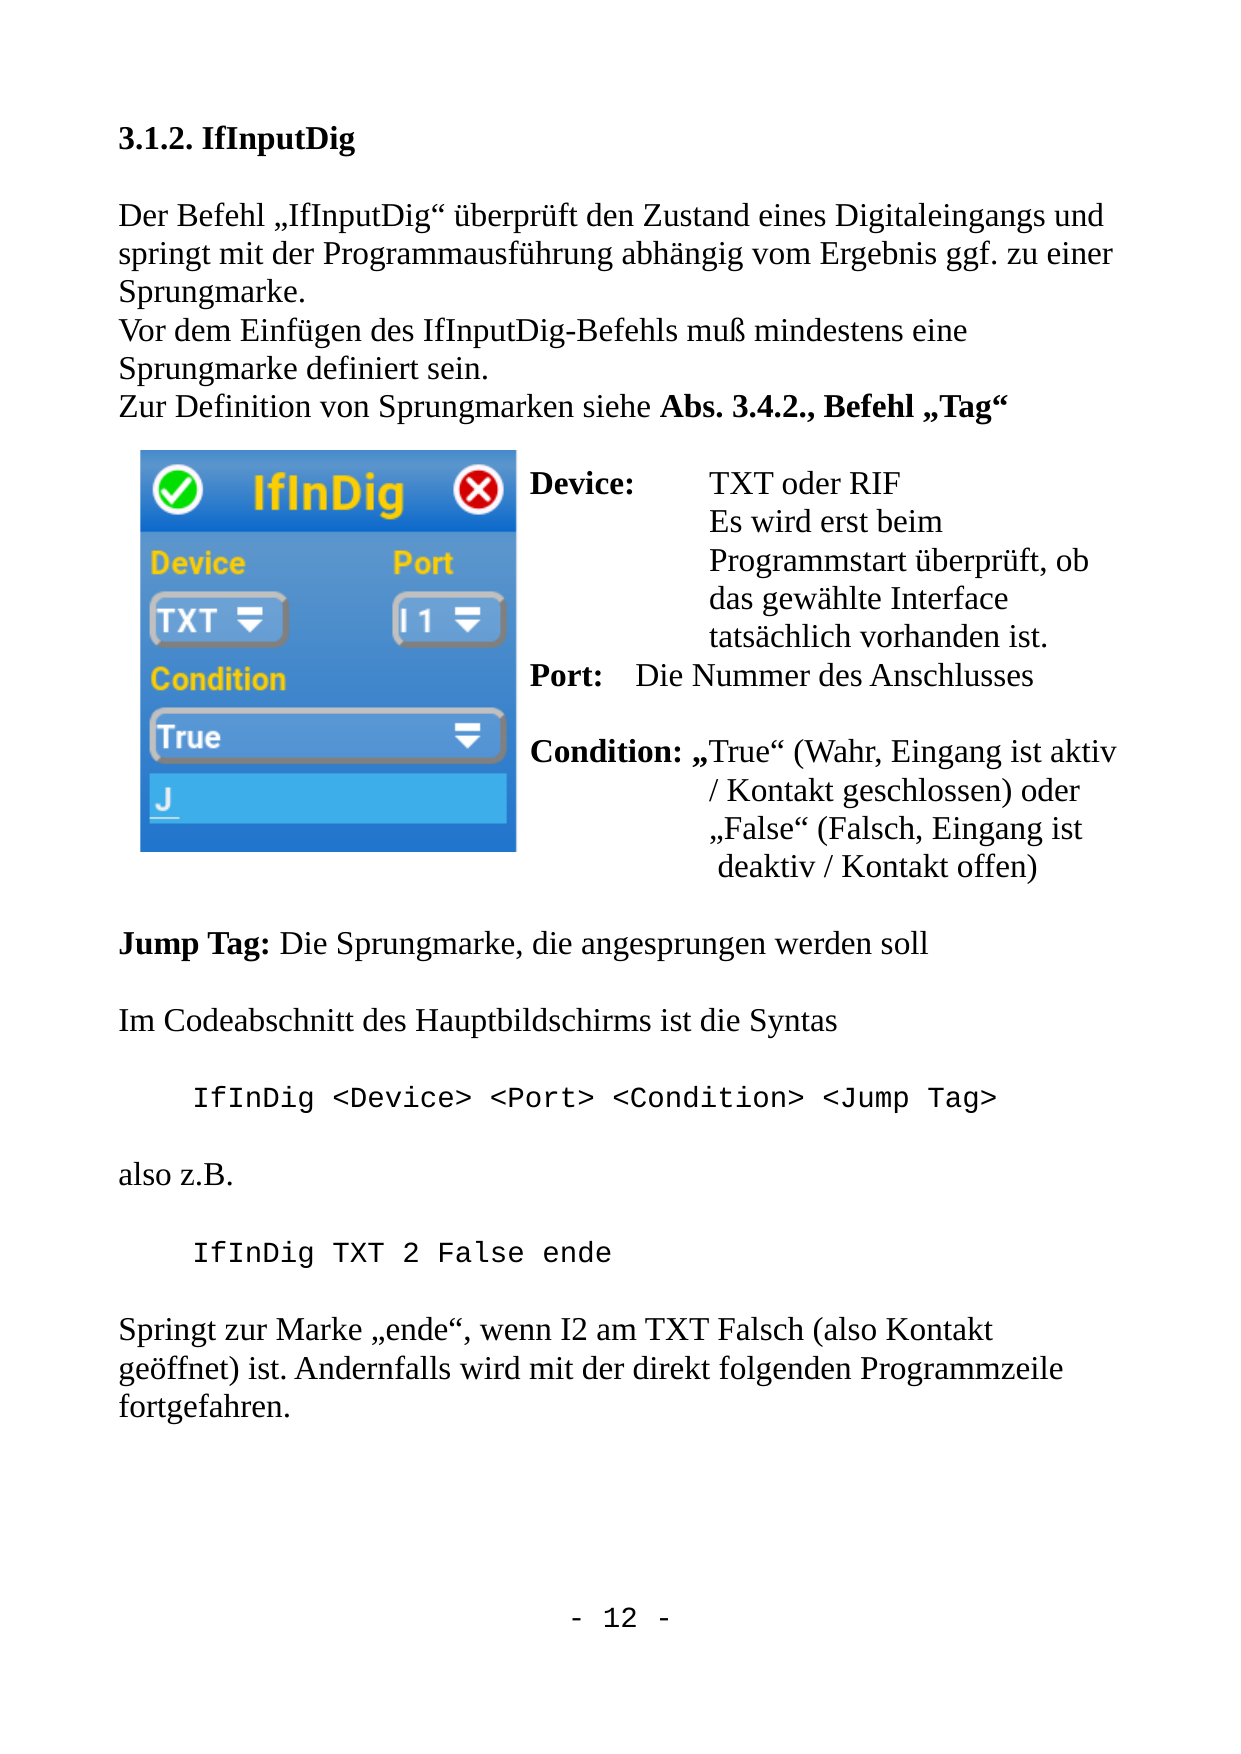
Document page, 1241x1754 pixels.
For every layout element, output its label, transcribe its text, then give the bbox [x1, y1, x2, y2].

text [118, 655, 139, 693]
text Zur Definition von Sprungmarken siehe Abs. 3.4.2., Befehl „Tag“ [118, 386, 1122, 425]
text [118, 501, 139, 655]
text Im Codeabschnitt des Hauptbildschirms ist die Syntas [118, 1000, 1122, 1038]
text Es wird erst beim Programmstart überprüft, ob das gewählte Interface tatsächlich vorhanden ist. [518, 501, 1122, 655]
picture [139, 450, 518, 852]
text Springt zur Marke „ende“, wenn I2 am TXT Falsch (also Kontakt geöffnet) ist. Andernfalls wird mit der direkt folgenden Programmzeile fortgefahren. [118, 1309, 1122, 1424]
text also z.B. [118, 1155, 1122, 1193]
text IfInDig <Device> <Port> <Condition> <Jump Tag> [118, 1076, 1122, 1116]
text Condition: „True“ (Wahr, Eingang ist aktiv / Kontakt geschlossen) oder „False“ (Falsch, Eingang ist deaktiv / Kontakt offen) [118, 731, 1122, 885]
text 3.1.2. IfInputDig [118, 118, 1122, 156]
text Port: Die Nummer des Anschlusses [518, 655, 1122, 693]
text [118, 463, 139, 501]
text IfInDig TXT 2 False ende [118, 1231, 1122, 1271]
text Device: TXT oder RIF [518, 463, 1122, 501]
text Jump Tag: Die Sprungmarke, die angesprungen werden soll [118, 923, 1122, 961]
text Der Befehl „IfInputDig“ überprüft den Zustand eines Digitaleingangs und springt mit der Programmausführung abhängig vom Ergebnis ggf. zu einer Sprungmarke. [118, 195, 1122, 310]
text Vor dem Einfügen des IfInputDig-Befehls muß mindestens eine Sprungmarke definiert sein. [118, 310, 1122, 386]
